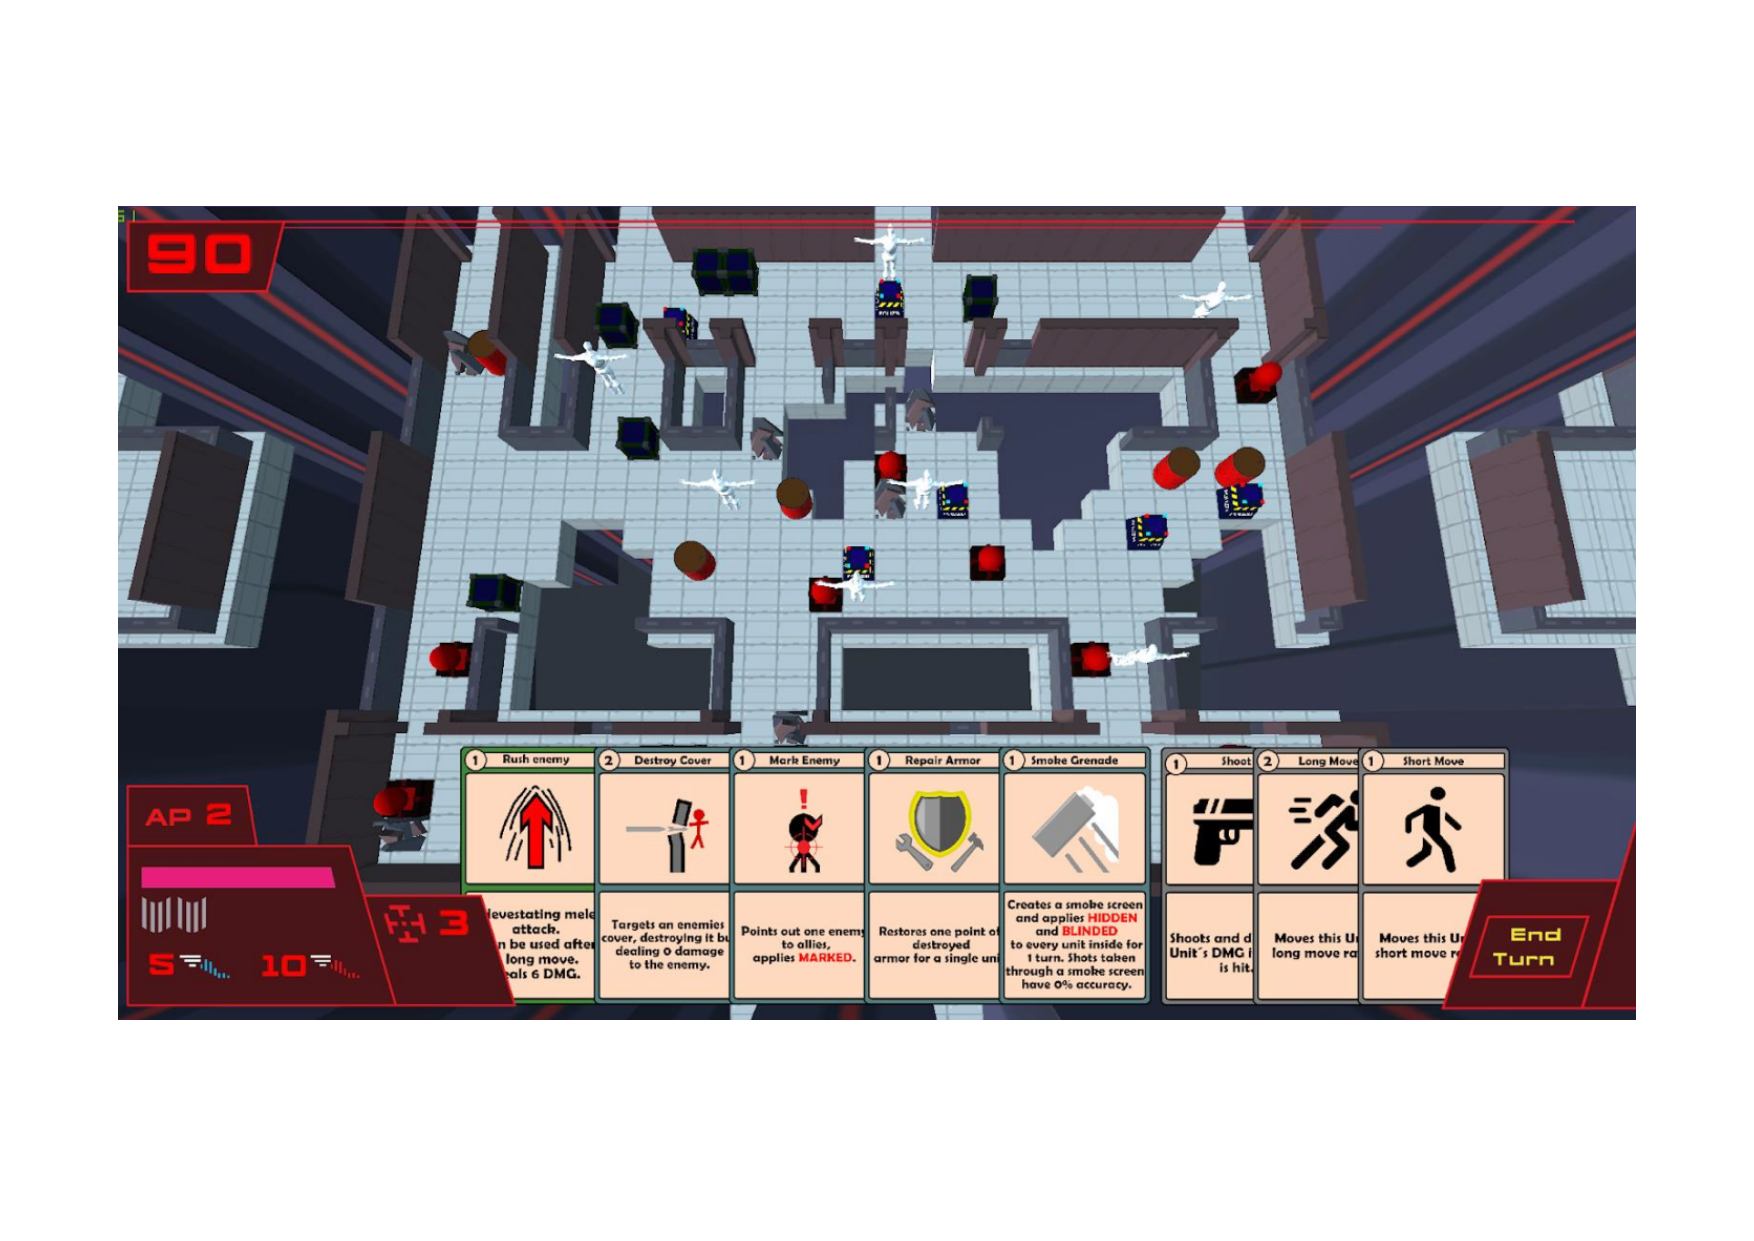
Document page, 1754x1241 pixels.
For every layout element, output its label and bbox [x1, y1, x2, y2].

picture [118, 206, 1636, 1020]
